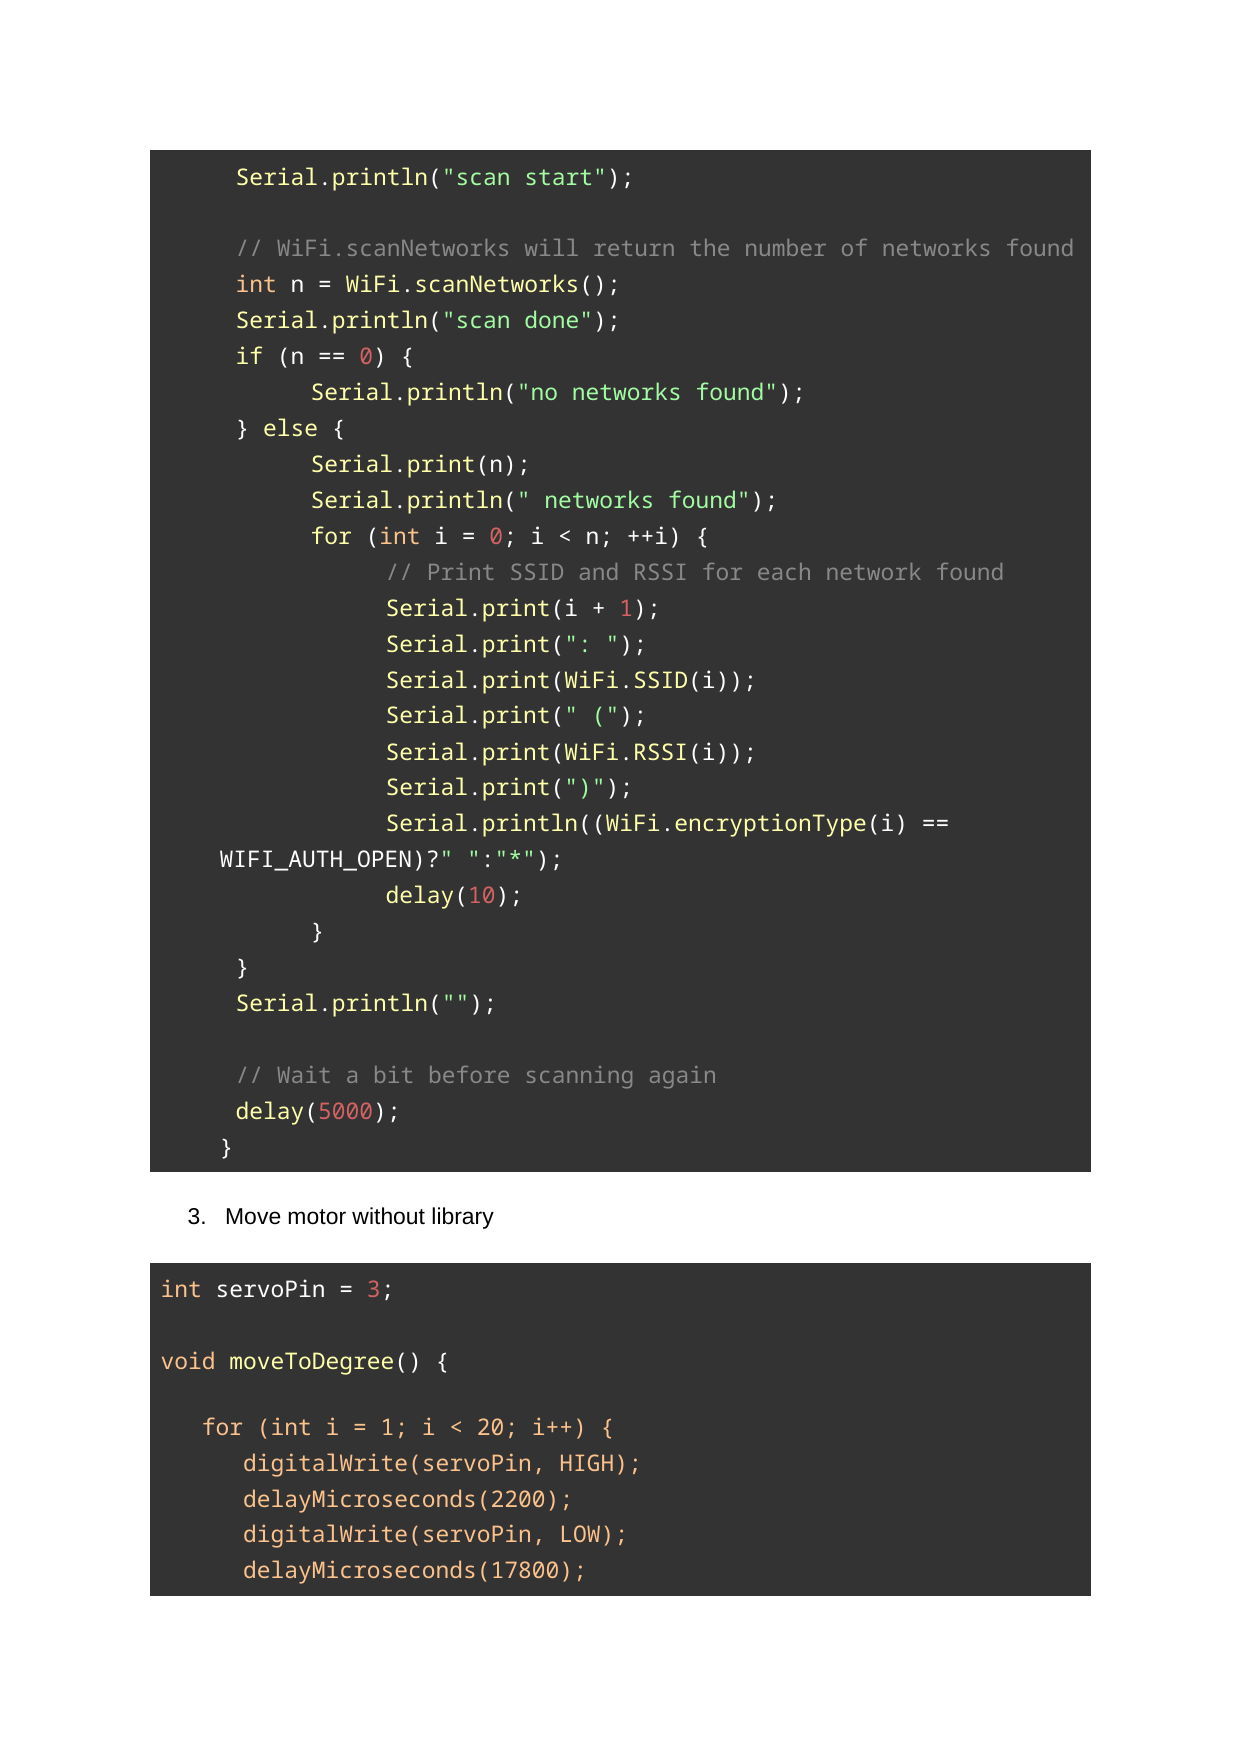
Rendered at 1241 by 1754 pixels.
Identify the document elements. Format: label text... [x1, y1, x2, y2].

list Move motor without library [187, 1203, 1090, 1229]
table_header int servoPin = 3; void moveToDegree() { for (int i = 1; i < 20; i++) { digitalWrite(servoPin, HIGH); delayMicroseconds(2200); digitalWrite(servoPin, LOW); delayMicroseconds(17800); [150, 1263, 1091, 1596]
table_header Serial.println("scan start"); // WiFi.scanNetworks will return the number of networks found int n = WiFi.scanNetworks(); Serial.println("scan done"); if (n == 0) { Serial.println("no networks found"); } else { Serial.print(n); Serial.println(" networks found"); for (int i = 0; i < n; ++i) { // Print SSID and RSSI for each network found Serial.print(i + 1); Serial.print(": "); Serial.print(WiFi.SSID(i)); Serial.print(" ("); Serial.print(WiFi.RSSI(i)); Serial.print(")"); Serial.println((WiFi.encryptionType(i) == WIFI_AUTH_OPEN)?" ":"*"); delay(10); } } Serial.println(""); // Wait a bit before scanning again delay(5000); } [150, 150, 1091, 1172]
